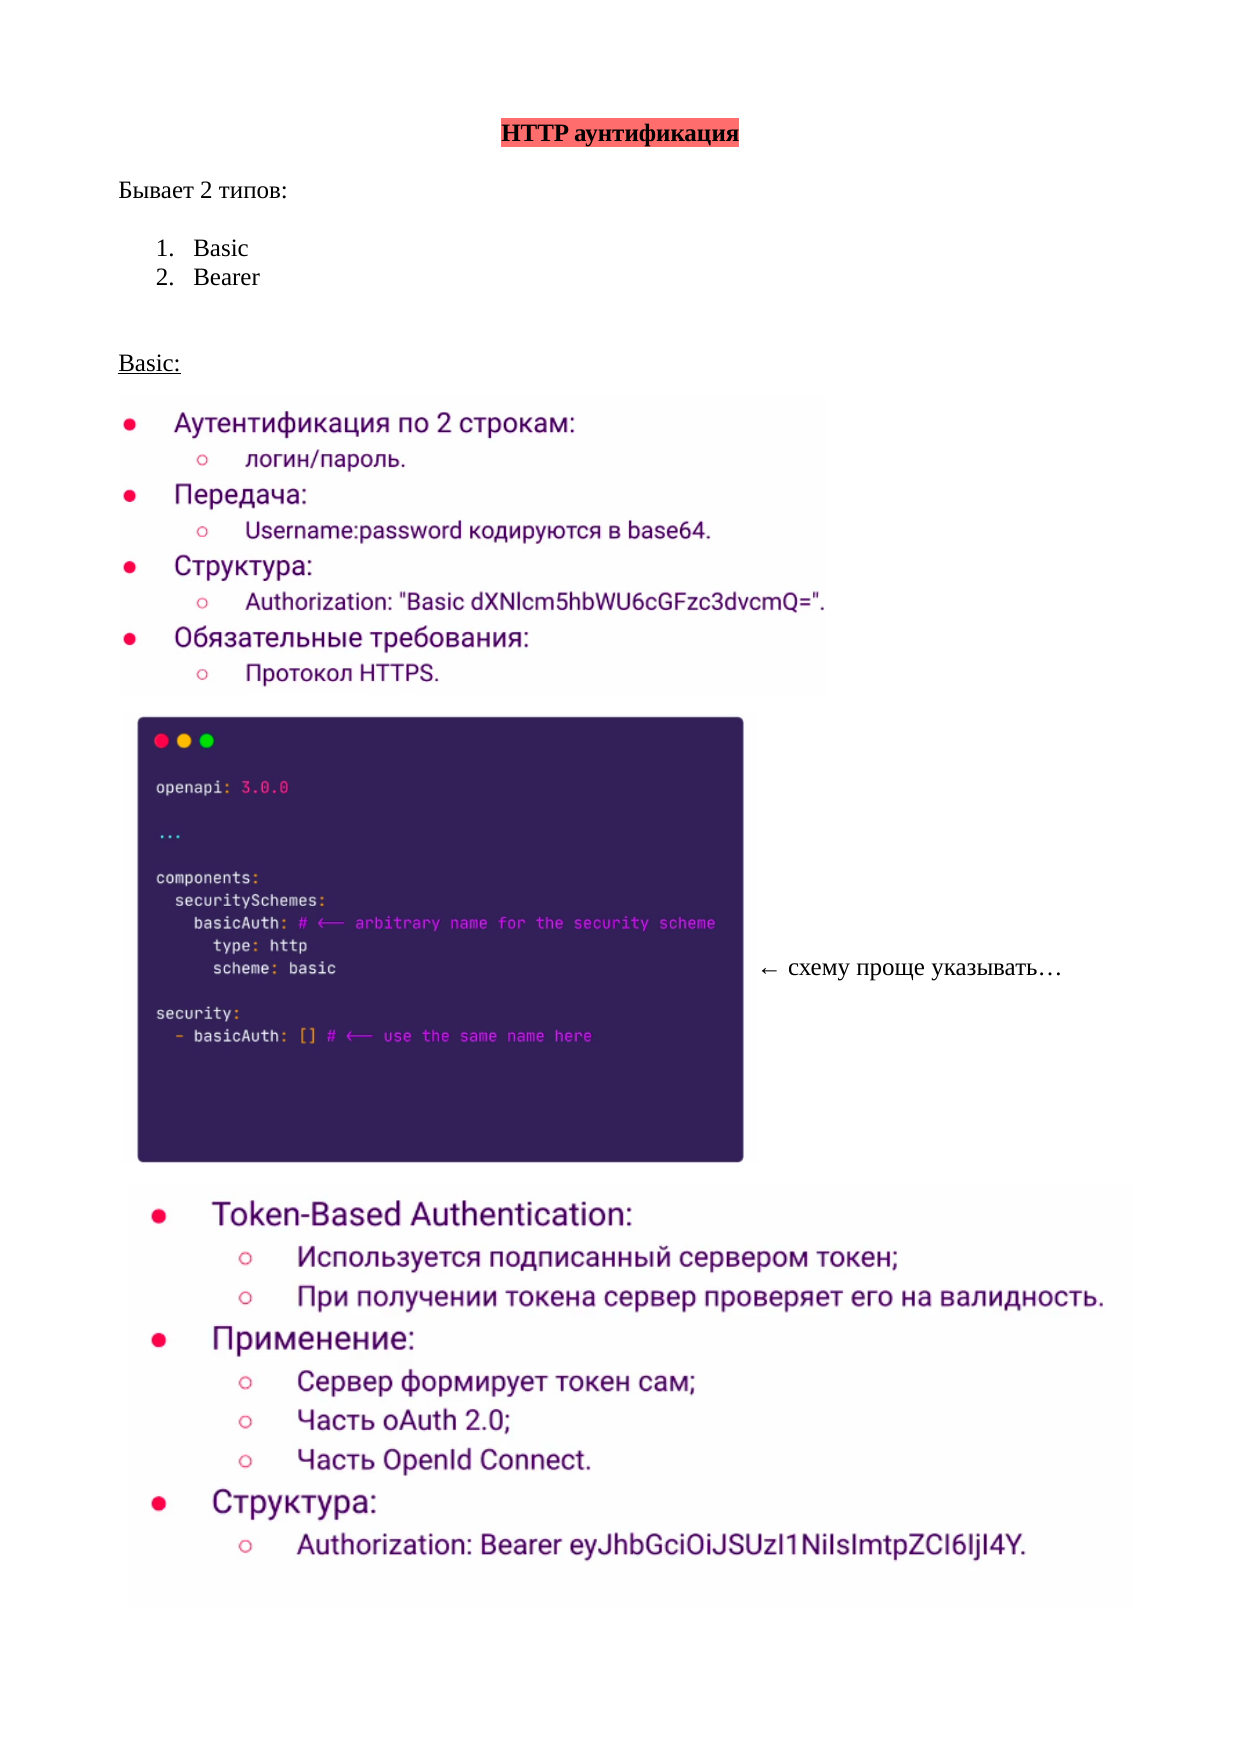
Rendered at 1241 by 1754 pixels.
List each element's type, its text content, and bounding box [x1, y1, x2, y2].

picture [118, 396, 826, 695]
text Бывает 2 типов: [118, 176, 1122, 204]
list Basic [156, 233, 1122, 262]
text HTTP аунтификация [118, 118, 1122, 147]
picture [127, 1184, 1132, 1607]
text ← схему проще указывать… [757, 952, 1122, 981]
list Bearer [156, 262, 1122, 291]
text Basic: [118, 348, 1122, 377]
picture [122, 713, 757, 1163]
